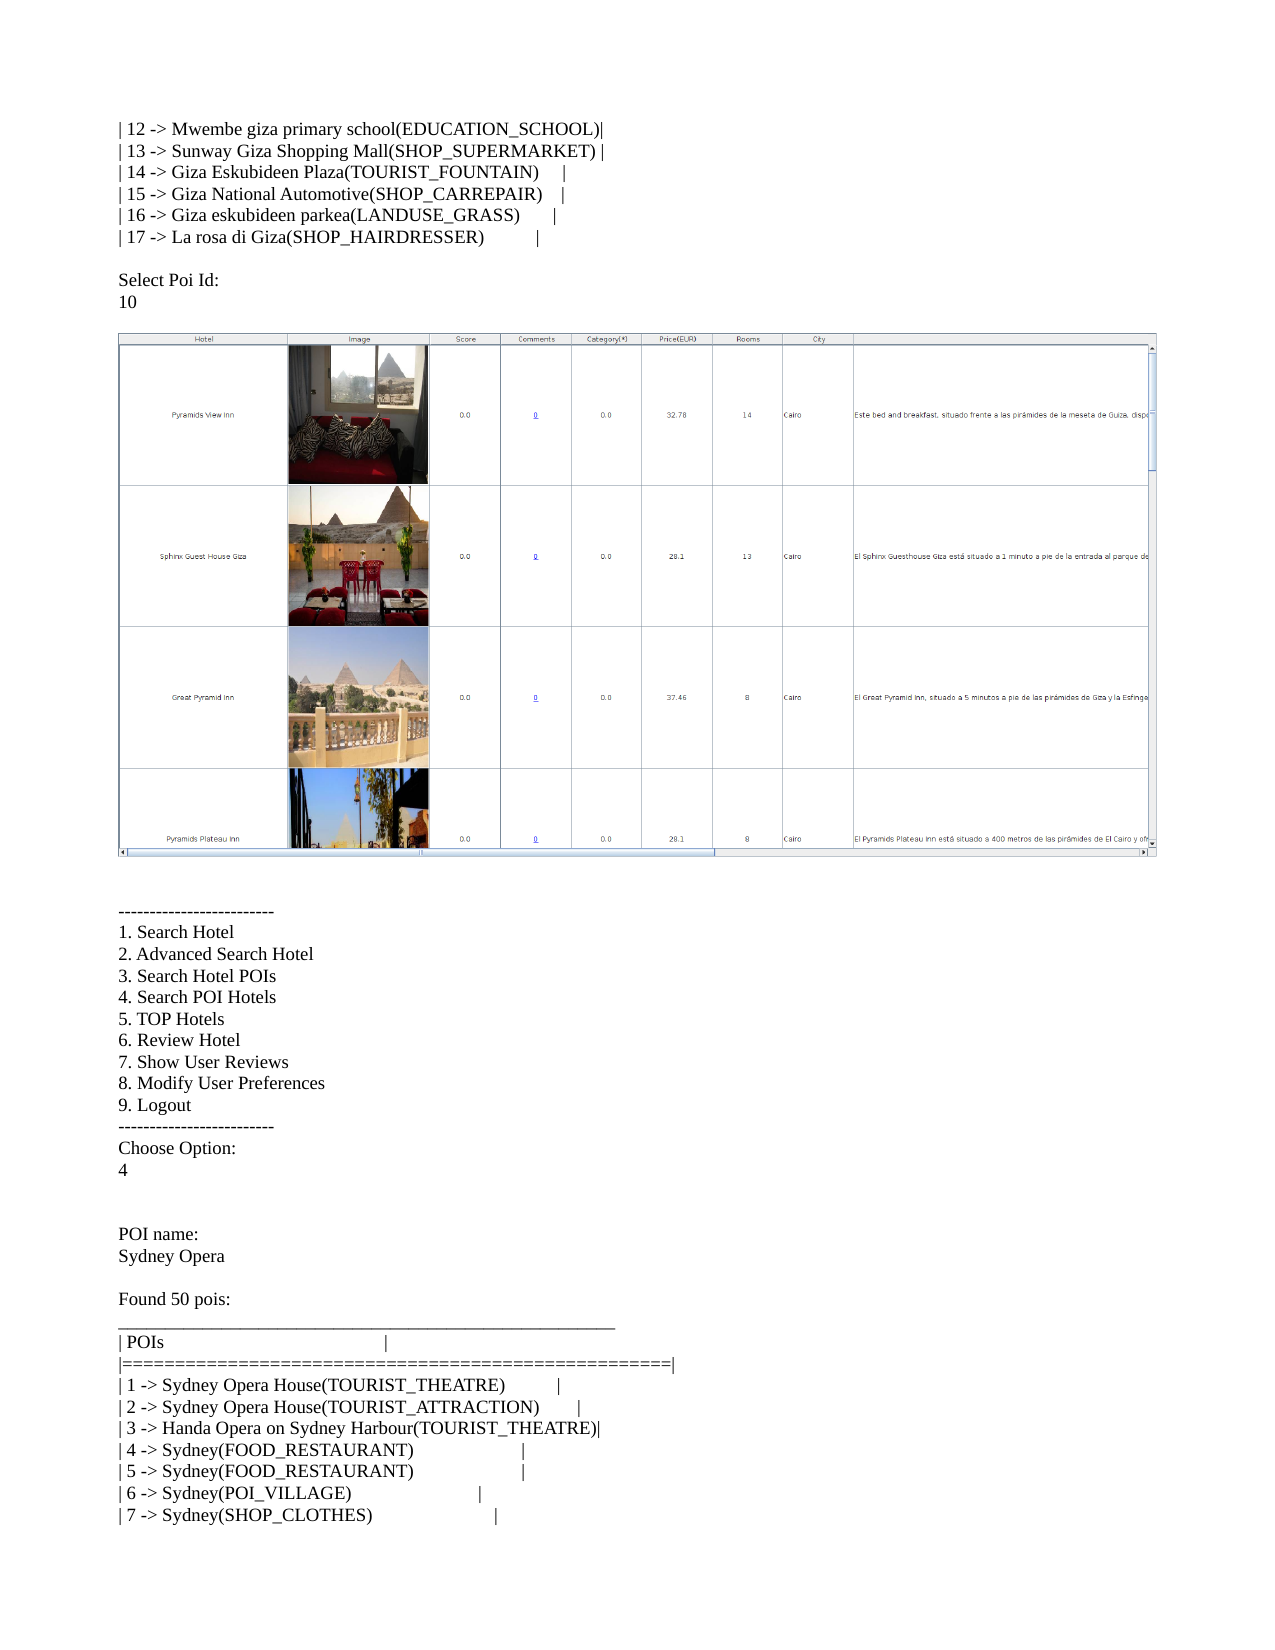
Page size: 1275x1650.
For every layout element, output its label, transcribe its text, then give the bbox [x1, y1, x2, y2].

text | 12 -> Mwembe giza primary school(EDUCATION_SCHOOL)| [118, 118, 1157, 140]
text Sydney Opera [118, 1245, 1157, 1266]
text 8. Modify User Preferences [118, 1072, 1157, 1094]
text POI name: [118, 1223, 1157, 1245]
text 5. TOP Hotels [118, 1008, 1157, 1029]
picture [118, 333, 1157, 857]
text | 16 -> Giza eskubideen parkea(LANDUSE_GRASS) | [118, 204, 1157, 226]
text Select Poi Id: [118, 269, 1157, 291]
text 1. Search Hotel [118, 921, 1157, 943]
text |====================================================| [118, 1353, 1157, 1374]
text 2. Advanced Search Hotel [118, 943, 1157, 964]
text | 4 -> Sydney(FOOD_RESTAURANT) | [118, 1439, 1157, 1460]
text 9. Logout [118, 1094, 1157, 1115]
text ------------------------- [118, 900, 1157, 921]
text 3. Search Hotel POIs [118, 964, 1157, 986]
text ------------------------- [118, 1115, 1157, 1137]
text | 6 -> Sydney(POI_VILLAGE) | [118, 1482, 1157, 1503]
text | 13 -> Sunway Giza Shopping Mall(SHOP_SUPERMARKET) | [118, 140, 1157, 161]
text | POIs | [118, 1331, 1157, 1353]
text 6. Review Hotel [118, 1029, 1157, 1051]
text | 3 -> Handa Opera on Sydney Harbour(TOURIST_THEATRE)| [118, 1417, 1157, 1439]
text | 5 -> Sydney(FOOD_RESTAURANT) | [118, 1460, 1157, 1482]
text | 2 -> Sydney Opera House(TOURIST_ATTRACTION) | [118, 1396, 1157, 1417]
text 7. Show User Reviews [118, 1051, 1157, 1072]
text Choose Option: [118, 1137, 1157, 1158]
text Found 50 pois: [118, 1288, 1157, 1309]
text | 1 -> Sydney Opera House(TOURIST_THEATRE) | [118, 1374, 1157, 1396]
text | 14 -> Giza Eskubideen Plaza(TOURIST_FOUNTAIN) | [118, 161, 1157, 183]
text | 17 -> La rosa di Giza(SHOP_HAIRDRESSER) | [118, 226, 1157, 247]
text 4. Search POI Hotels [118, 986, 1157, 1008]
text 10 [118, 291, 1157, 312]
text _____________________________________________________ [118, 1309, 1157, 1331]
text 4 [118, 1158, 1157, 1180]
text | 15 -> Giza National Automotive(SHOP_CARREPAIR) | [118, 183, 1157, 204]
text | 7 -> Sydney(SHOP_CLOTHES) | [118, 1503, 1157, 1525]
